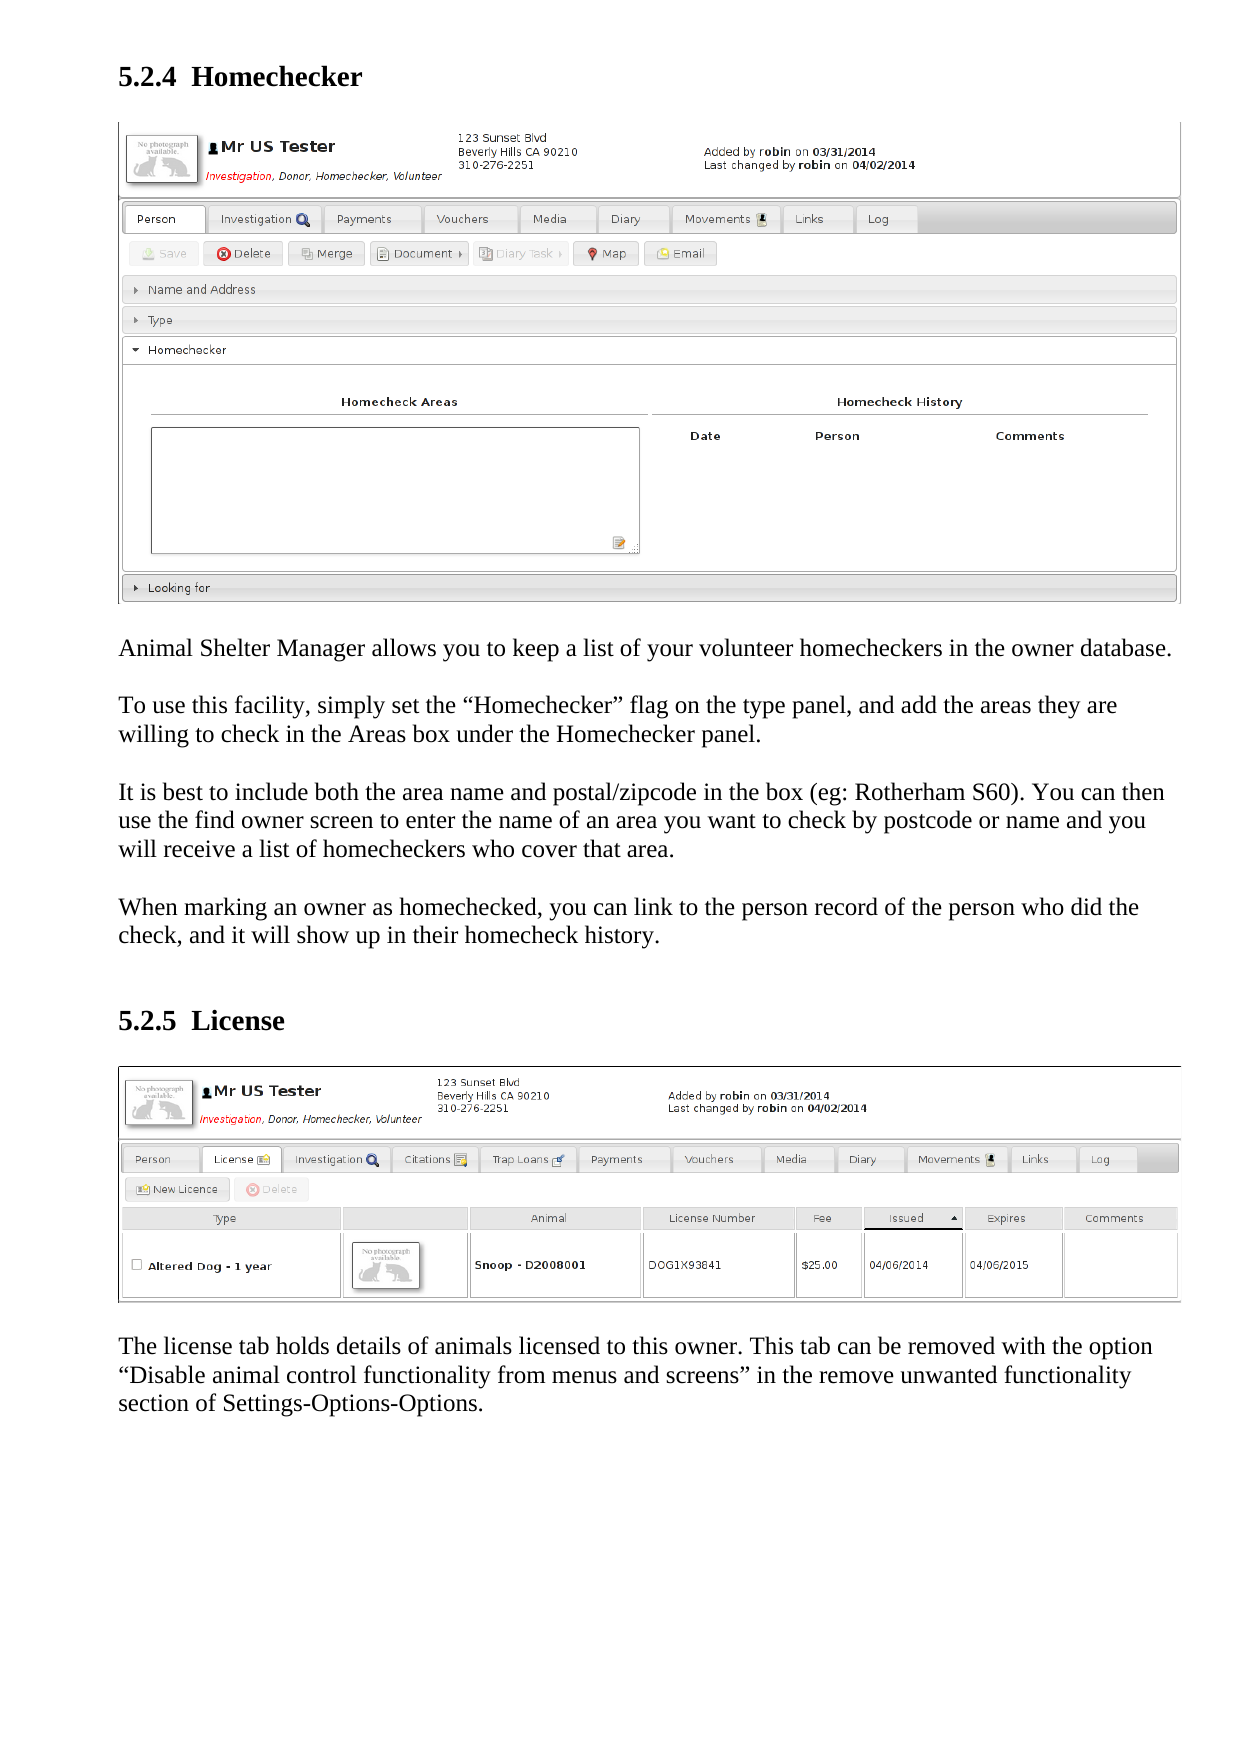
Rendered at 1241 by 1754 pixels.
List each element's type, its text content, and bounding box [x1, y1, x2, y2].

text The license tab holds details of animals licensed to this owner. This tab can be removed with the option “Disable animal control functionality from menus and screens” in the remove unwanted functionality section of Settings-Options-Options. [118, 1303, 1181, 1417]
picture [118, 1066, 1182, 1303]
picture [118, 122, 1182, 604]
text It is best to include both the area name and postal/zipcode in the box (eg: Rotherham S60). You can then use the find owner screen to enter the name of an area you want to check by postcode or name and you will receive a list of homecheckers who cover that area. [118, 777, 1181, 863]
text To use this facility, simply set the “Homechecker” flag on the type panel, and add the areas they are willing to check in the Areas box under the Homechecker panel. [118, 690, 1181, 748]
text When marking an owner as homechecked, you can link to the person record of the person who did the check, and it will show up in their homecheck history. [118, 892, 1181, 949]
text Animal Shelter Manager allows you to keep a list of your volunteer homecheckers in the owner database. [118, 633, 1181, 662]
subtitle Homechecker [118, 59, 1181, 93]
subtitle License [118, 1003, 1181, 1037]
